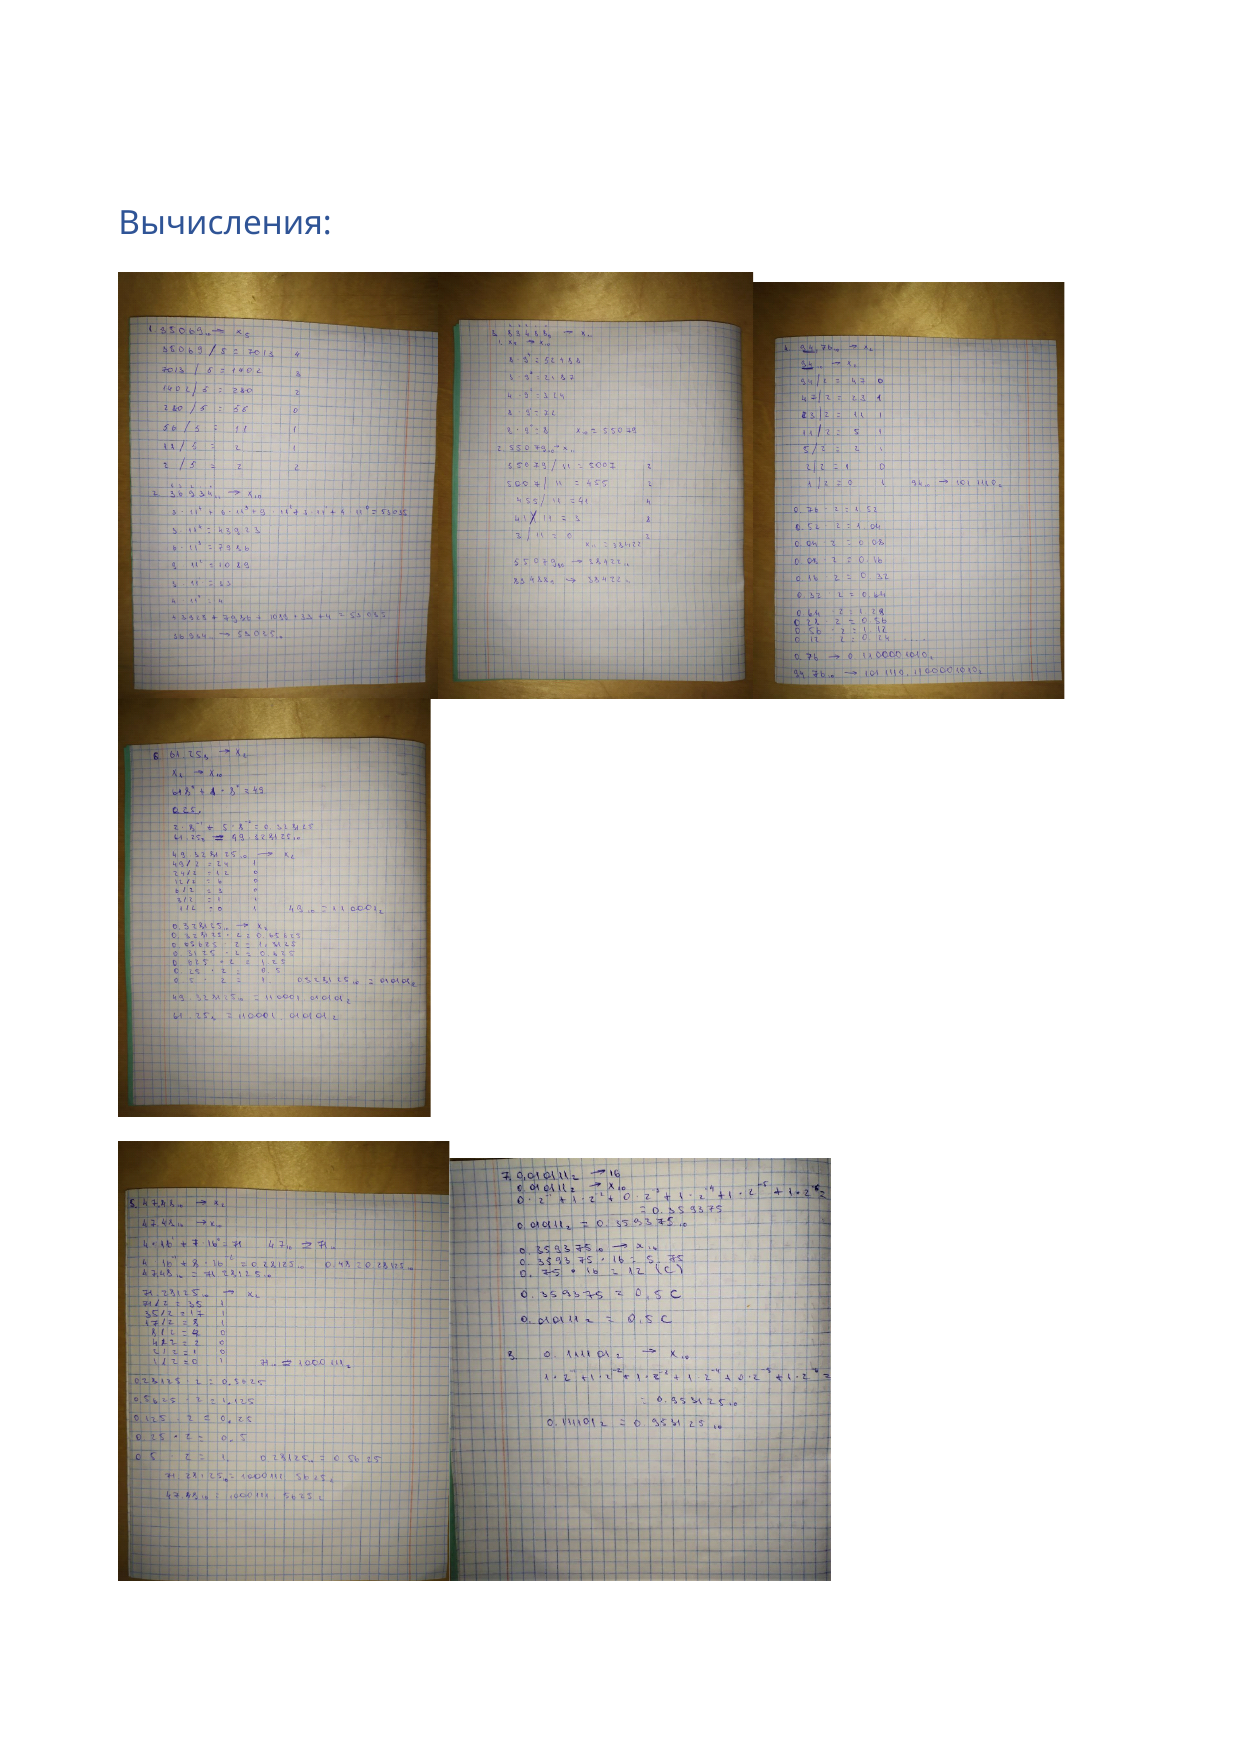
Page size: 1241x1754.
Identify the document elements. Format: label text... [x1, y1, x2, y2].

text Вычисления: [118, 199, 1122, 244]
